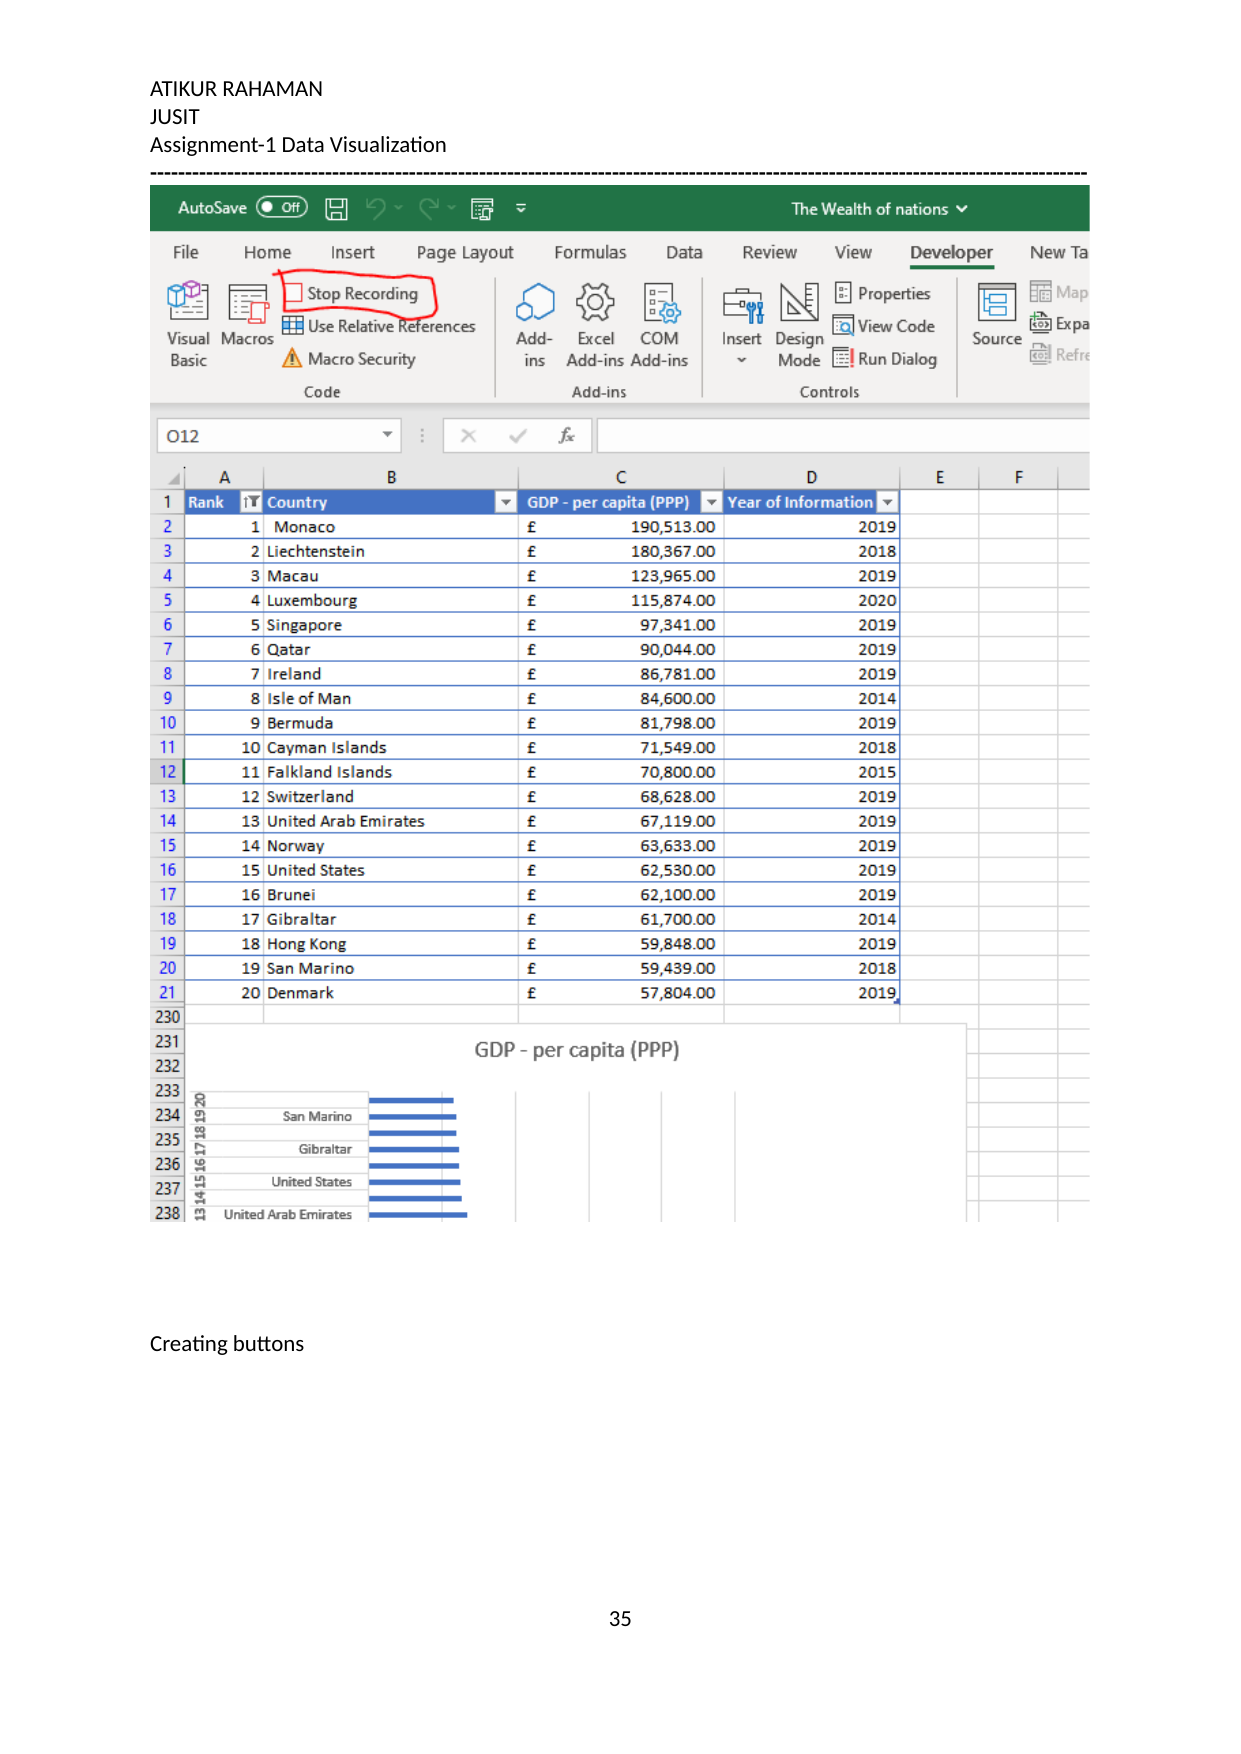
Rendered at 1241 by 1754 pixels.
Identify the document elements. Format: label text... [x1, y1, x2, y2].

subtitle Creating buttons [150, 1329, 1090, 1357]
